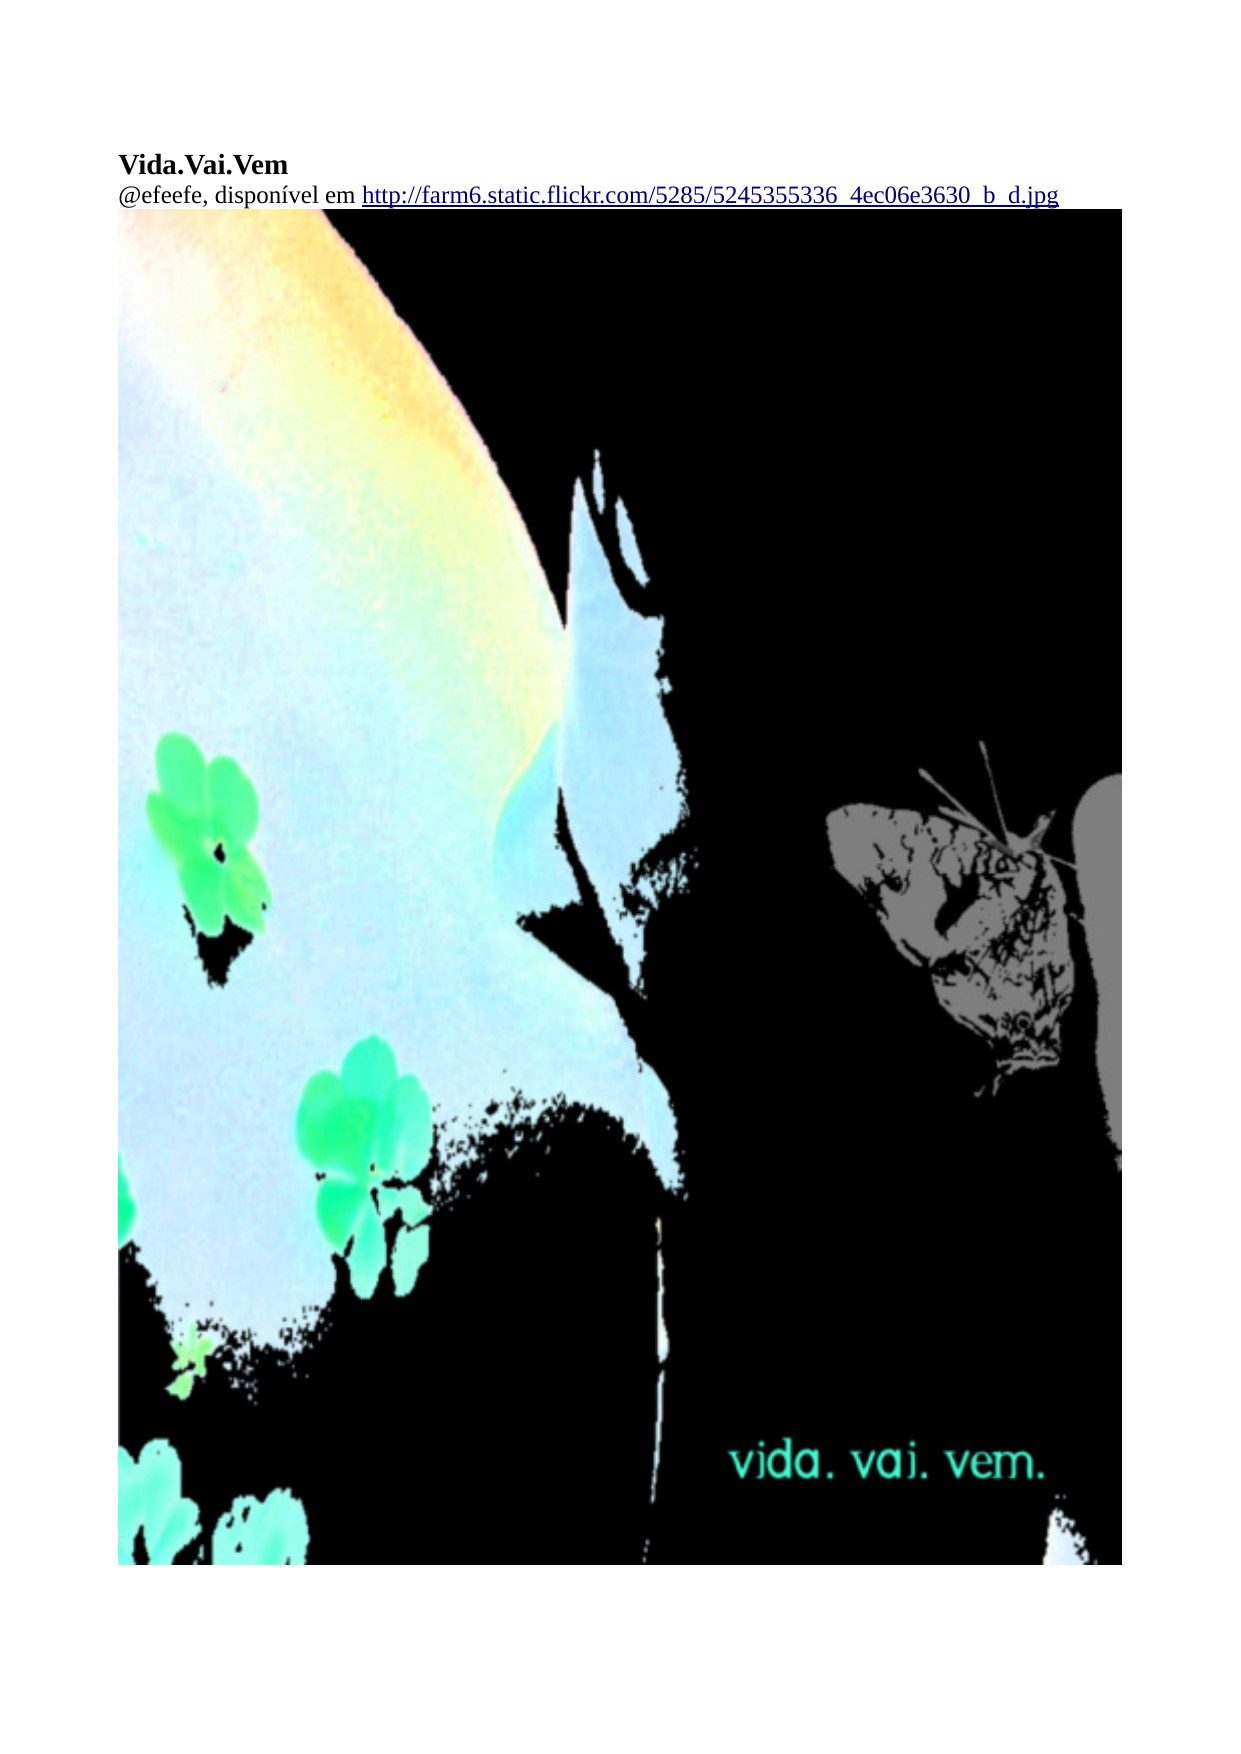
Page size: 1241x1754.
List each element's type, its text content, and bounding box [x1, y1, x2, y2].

text Vida.Vai.Vem [118, 147, 1122, 180]
picture [118, 209, 1122, 1565]
text @efeefe, disponível em http://farm6.static.flickr.com/5285/5245355336_4ec06e3630_b_d.jpg [118, 180, 1122, 209]
